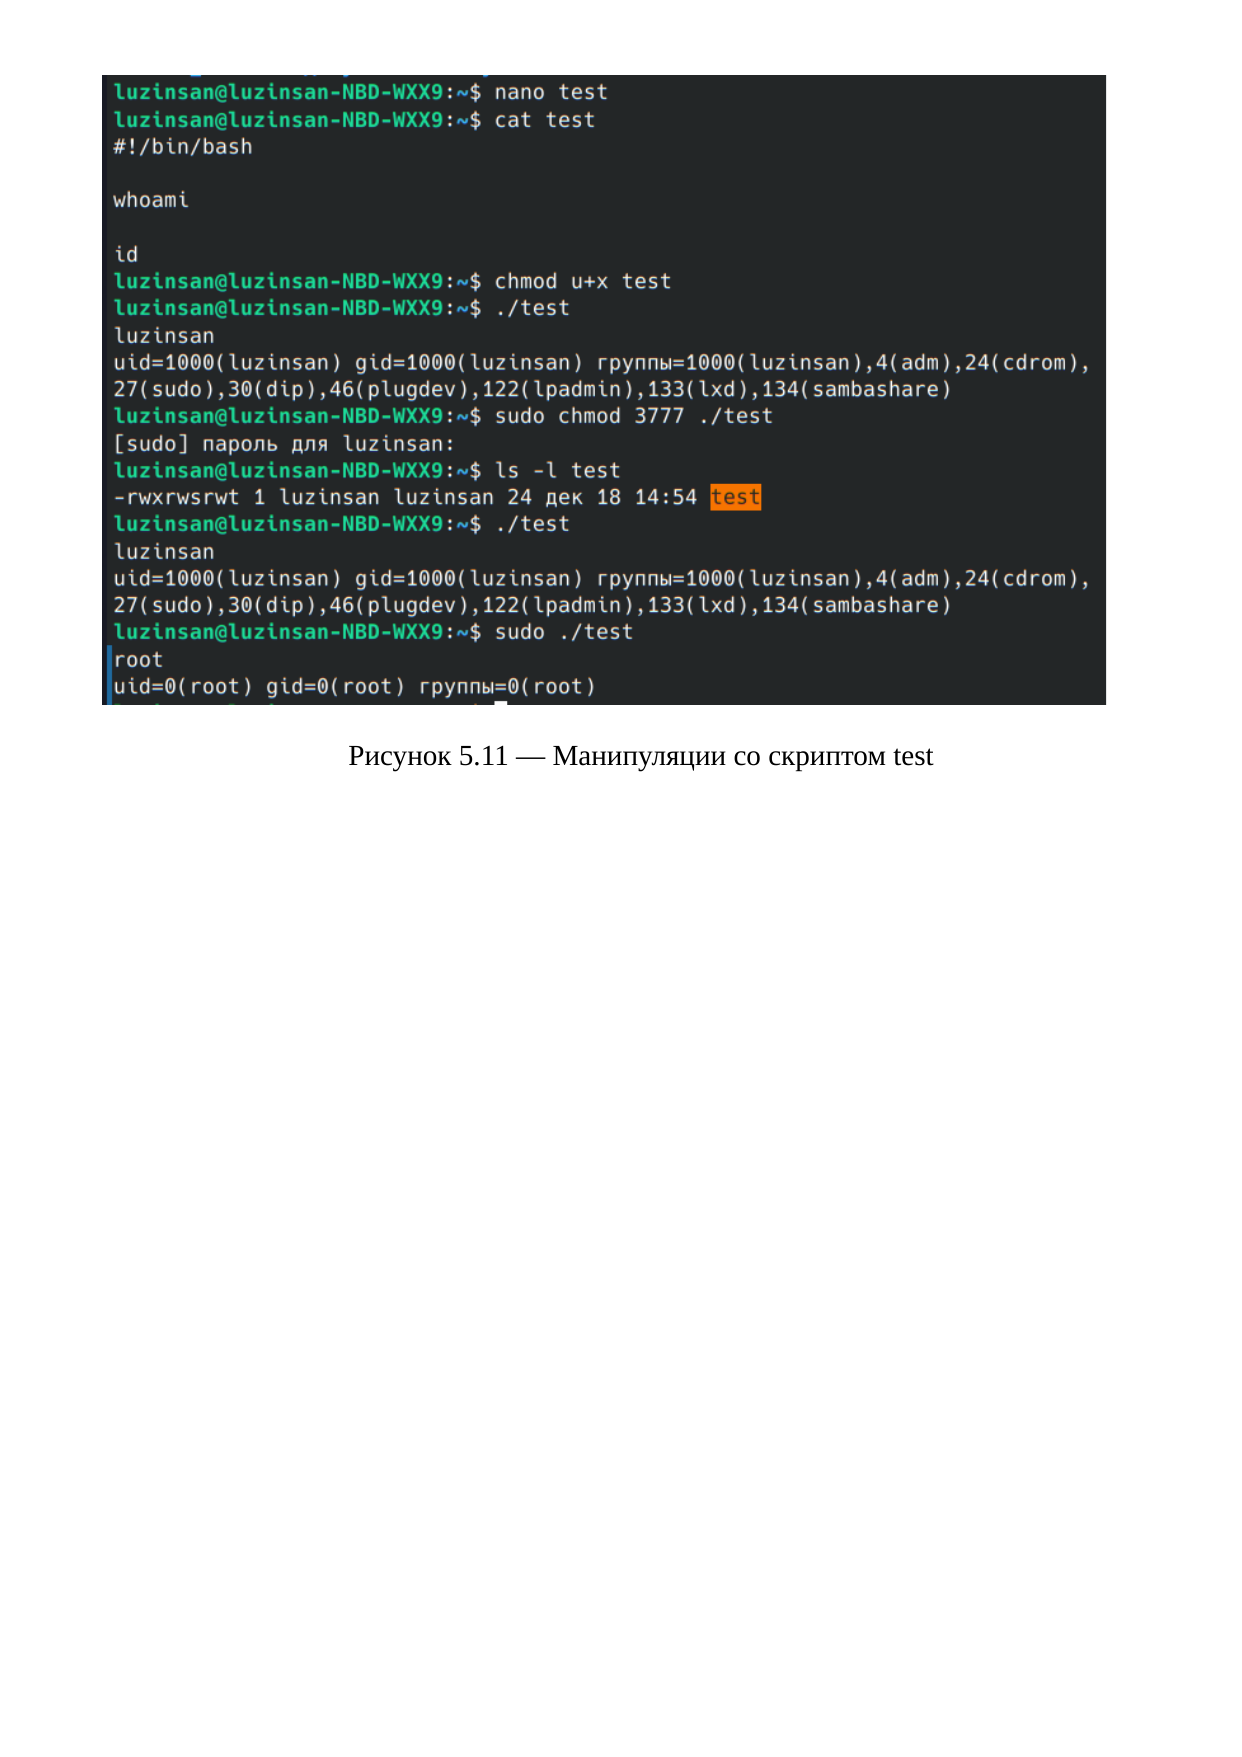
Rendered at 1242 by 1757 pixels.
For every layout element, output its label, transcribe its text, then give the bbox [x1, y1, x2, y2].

picture [102, 75, 1107, 705]
text Рисунок 5.11 — Манипуляции со скриптом test [102, 738, 1106, 772]
